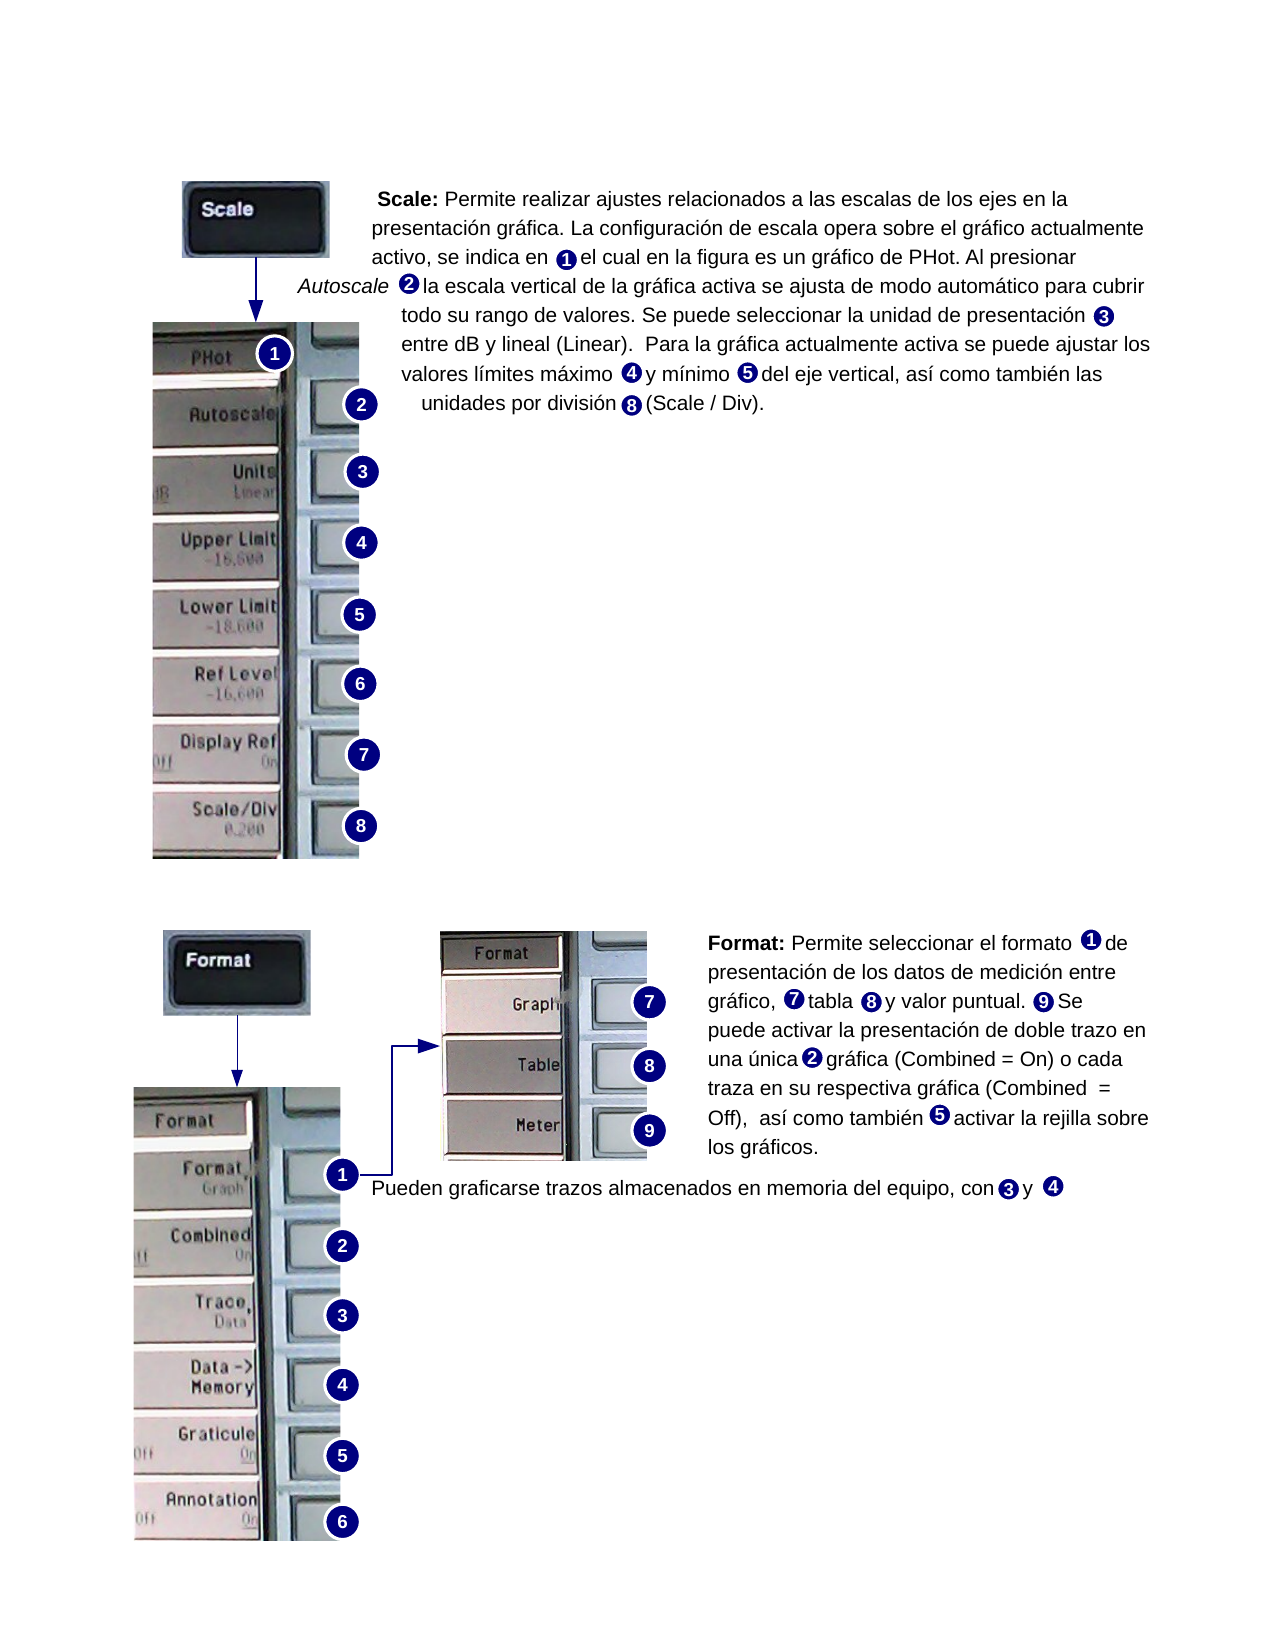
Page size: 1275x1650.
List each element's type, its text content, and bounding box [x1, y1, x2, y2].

picture [181, 181, 330, 258]
picture [133, 1087, 341, 1541]
text Scale: Permite realizar ajustes relacionados a las escalas de los ejes en la presentación gráfica. La configuración de escala opera sobre el gráfico actualmente activo, se indica en el cual en la figura es un gráfico de PHot. Al presionar Autoscale la escala vertical de la gráfica activa se ajusta de modo automático para cubrir todo su rango de valores. Se puede seleccionar la unidad de presentación entre dB y lineal (Linear). Para la gráfica actualmente activa se puede ajustar los valores límites máximo y mínimo del eje vertical, así como también las unidades por división (Scale / Div). [257, 181, 1152, 414]
text Format: Permite seleccionar el formato de presentación de los datos de medición entre gráfico, tabla y valor puntual. Se puede activar la presentación de doble trazo en una única gráfica (Combined = On) o cada traza en su respectiva gráfica (Combined = Off), así como también activar la rejilla sobre los gráficos. [123, 925, 1152, 1158]
text [123, 181, 255, 414]
picture [152, 322, 360, 859]
picture [163, 930, 311, 1016]
text Pueden graficarse trazos almacenados en memoria del equipo, con y [341, 1170, 1152, 1199]
picture [440, 931, 647, 1161]
